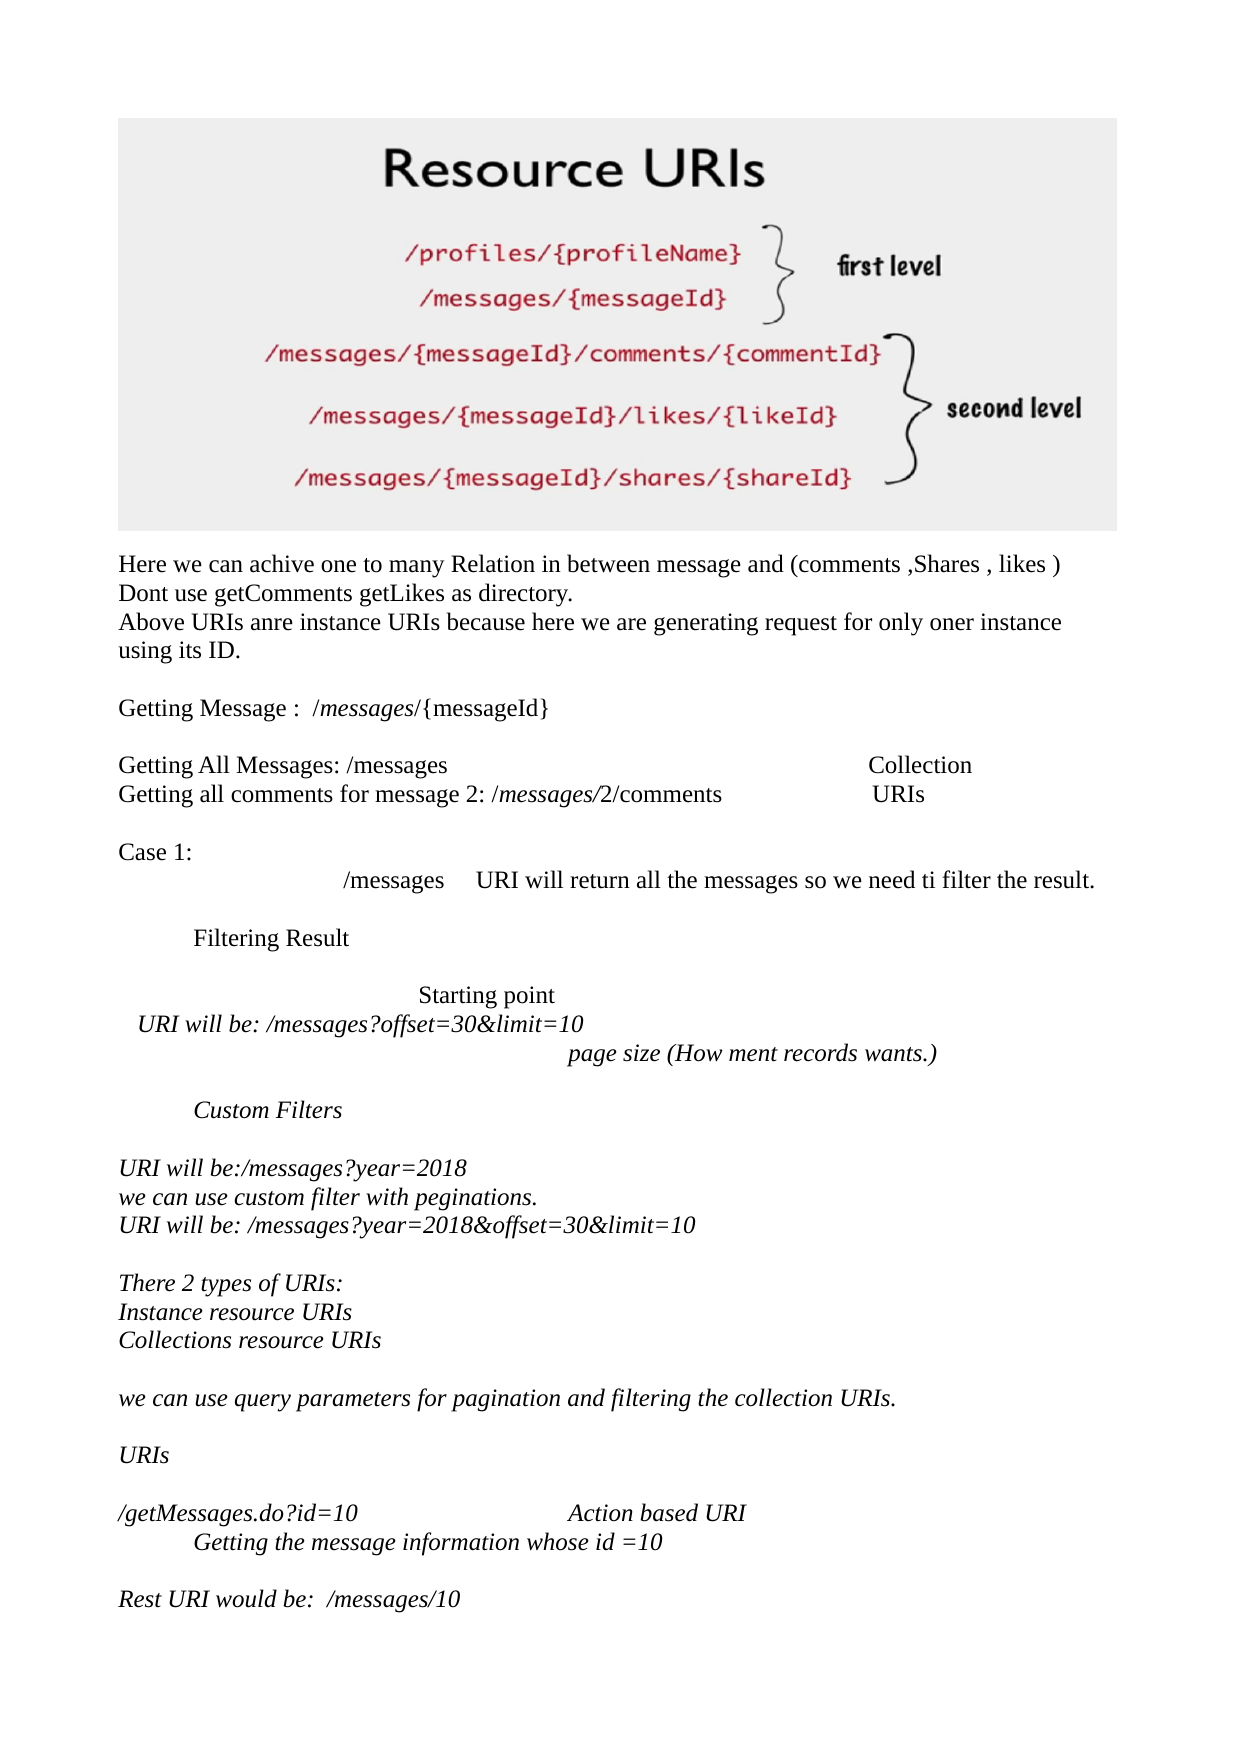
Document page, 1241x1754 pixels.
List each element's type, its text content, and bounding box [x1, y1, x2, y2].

text /getMessages.do?id=10 Action based URI [118, 1498, 1122, 1527]
picture [118, 118, 1117, 531]
text Getting all comments for message 2: /messages/2/comments URIs [118, 779, 1122, 808]
text we can use custom filter with peginations. [118, 1182, 1122, 1211]
text Custom Filters [118, 1096, 1122, 1124]
text There 2 types of URIs: [118, 1268, 1122, 1297]
text Case 1: [118, 837, 1122, 866]
text URI will be: /messages?year=2018&offset=30&limit=10 [118, 1211, 1122, 1239]
text Instance resource URIs [118, 1297, 1122, 1326]
text URI will be: /messages?offset=30&limit=10 [118, 1009, 1122, 1038]
text Above URIs anre instance URIs because here we are generating request for only oner instance using its ID. [118, 607, 1122, 664]
text Here we can achive one to many Relation in between message and (comments ,Shares , likes ) [118, 549, 1122, 578]
text Collections resource URIs [118, 1326, 1122, 1354]
text Dont use getComments getLikes as directory. [118, 578, 1122, 607]
text Getting All Messages: /messages Collection [118, 751, 1122, 779]
text URI will be:/messages?year=2018 [118, 1153, 1122, 1182]
text Rest URI would be: /messages/10 [118, 1584, 1122, 1613]
text URIs [118, 1441, 1122, 1469]
text Filtering Result [118, 923, 1122, 952]
text Starting point [118, 981, 1122, 1009]
text page size (How ment records wants.) [118, 1038, 1122, 1067]
text Getting the message information whose id =10 [118, 1527, 1122, 1556]
text /messages URI will return all the messages so we need ti filter the result. [118, 866, 1122, 894]
text Getting Message : /messages/{messageId} [118, 693, 1122, 722]
text we can use query parameters for pagination and filtering the collection URIs. [118, 1383, 1122, 1412]
